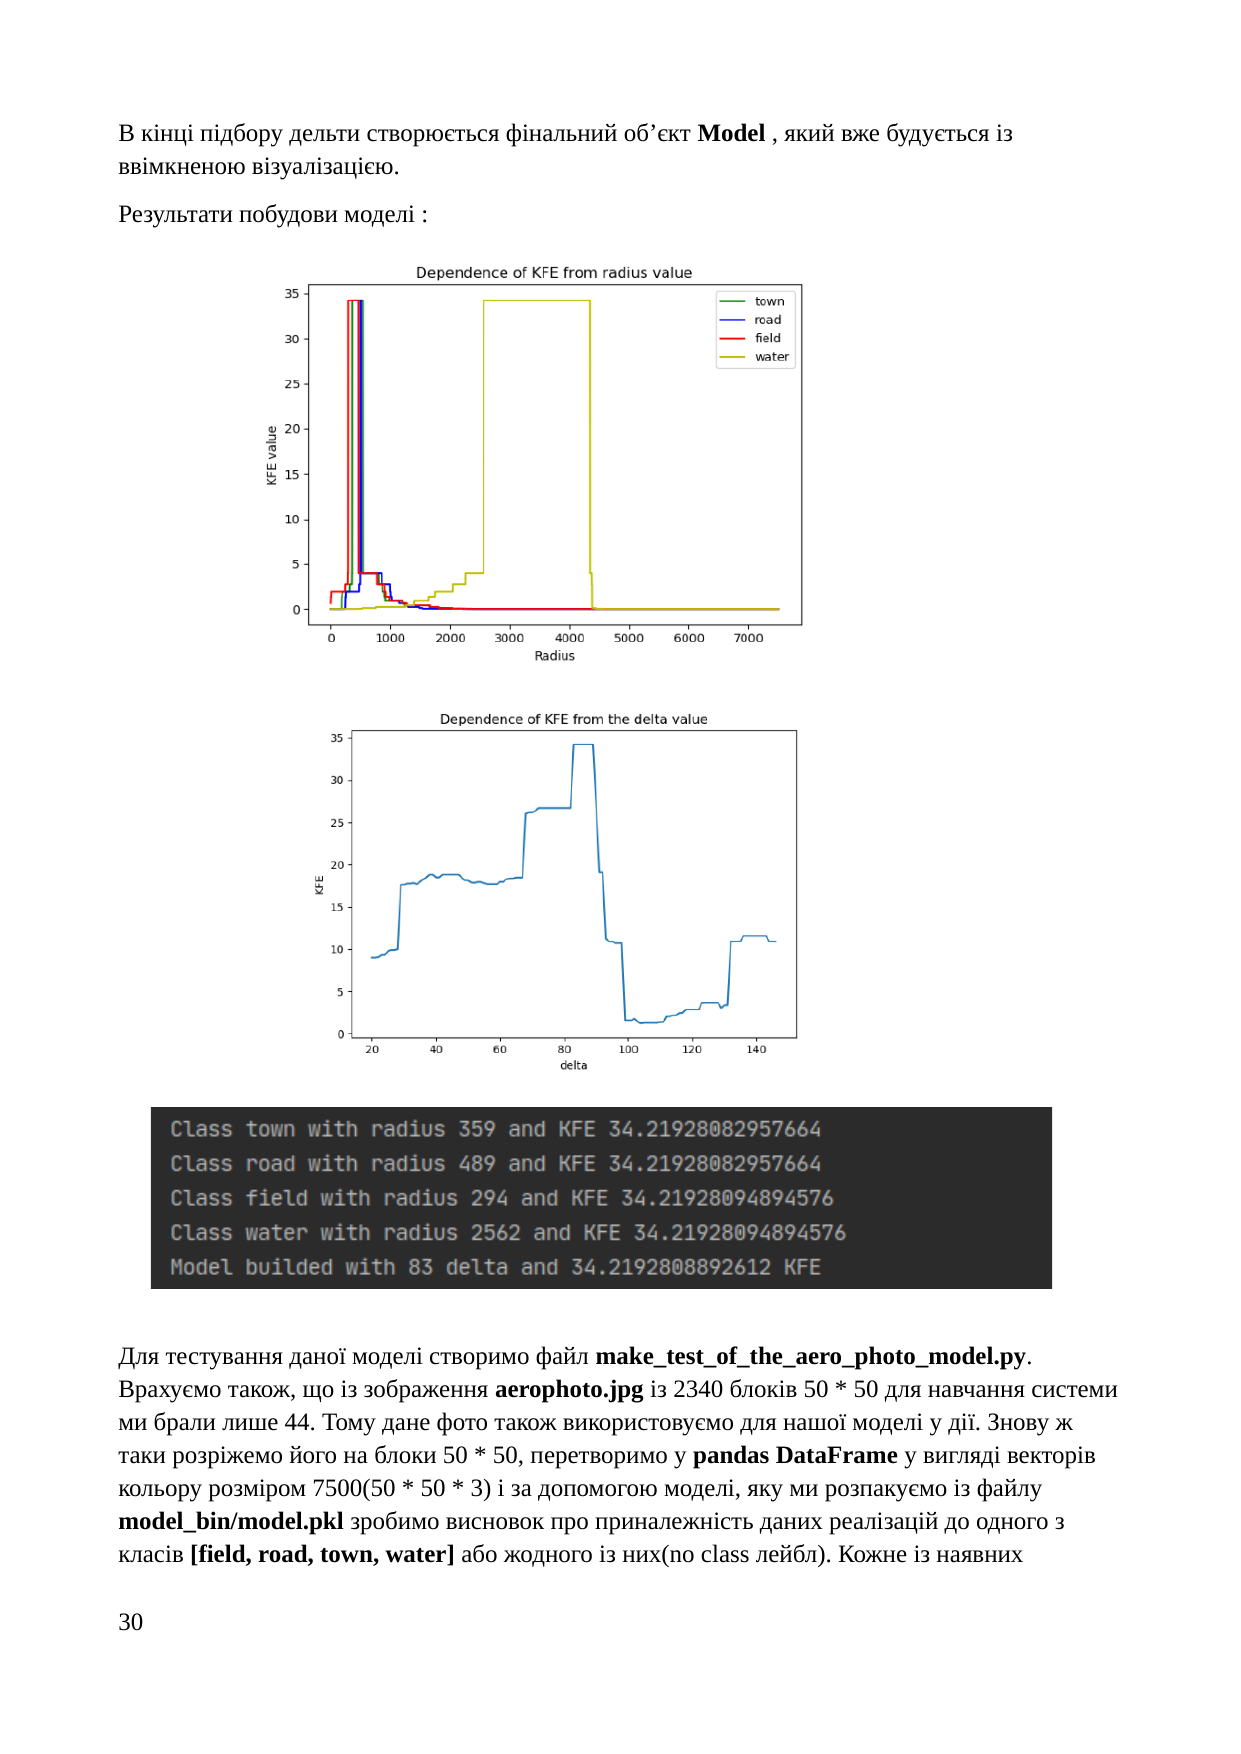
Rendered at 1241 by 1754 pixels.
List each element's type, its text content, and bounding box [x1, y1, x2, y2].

picture [262, 260, 805, 662]
picture [309, 707, 804, 1071]
text В кінці підбору дельти створюється фінальний обʼєкт Model , який вже будується із ввімкненою візуалізацією. [118, 118, 1122, 180]
text Результати побудови моделі : [118, 199, 1122, 227]
picture [150, 1107, 1053, 1289]
text Для тестування даної моделі створимо файл make_test_of_the_aero_photo_model.py. Врахуємо також, що із зображення aerophoto.jpg із 2340 блоків 50 * 50 для навчання системи ми брали лише 44. Тому дане фото також використовуємо для нашої моделі у дії. Знову ж таки розріжемо його на блоки 50 * 50, перетворимо у pandas DataFrame у вигляді векторів кольору розміром 7500(50 * 50 * 3) і за допомогою моделі, яку ми розпакуємо із файлу model_bin/model.pkl зробимо висновок про приналежність даних реалізацій до одного з класів [field, road, town, water] або жодного із них(no class лейбл). Кожне із наявних [118, 1341, 1122, 1568]
